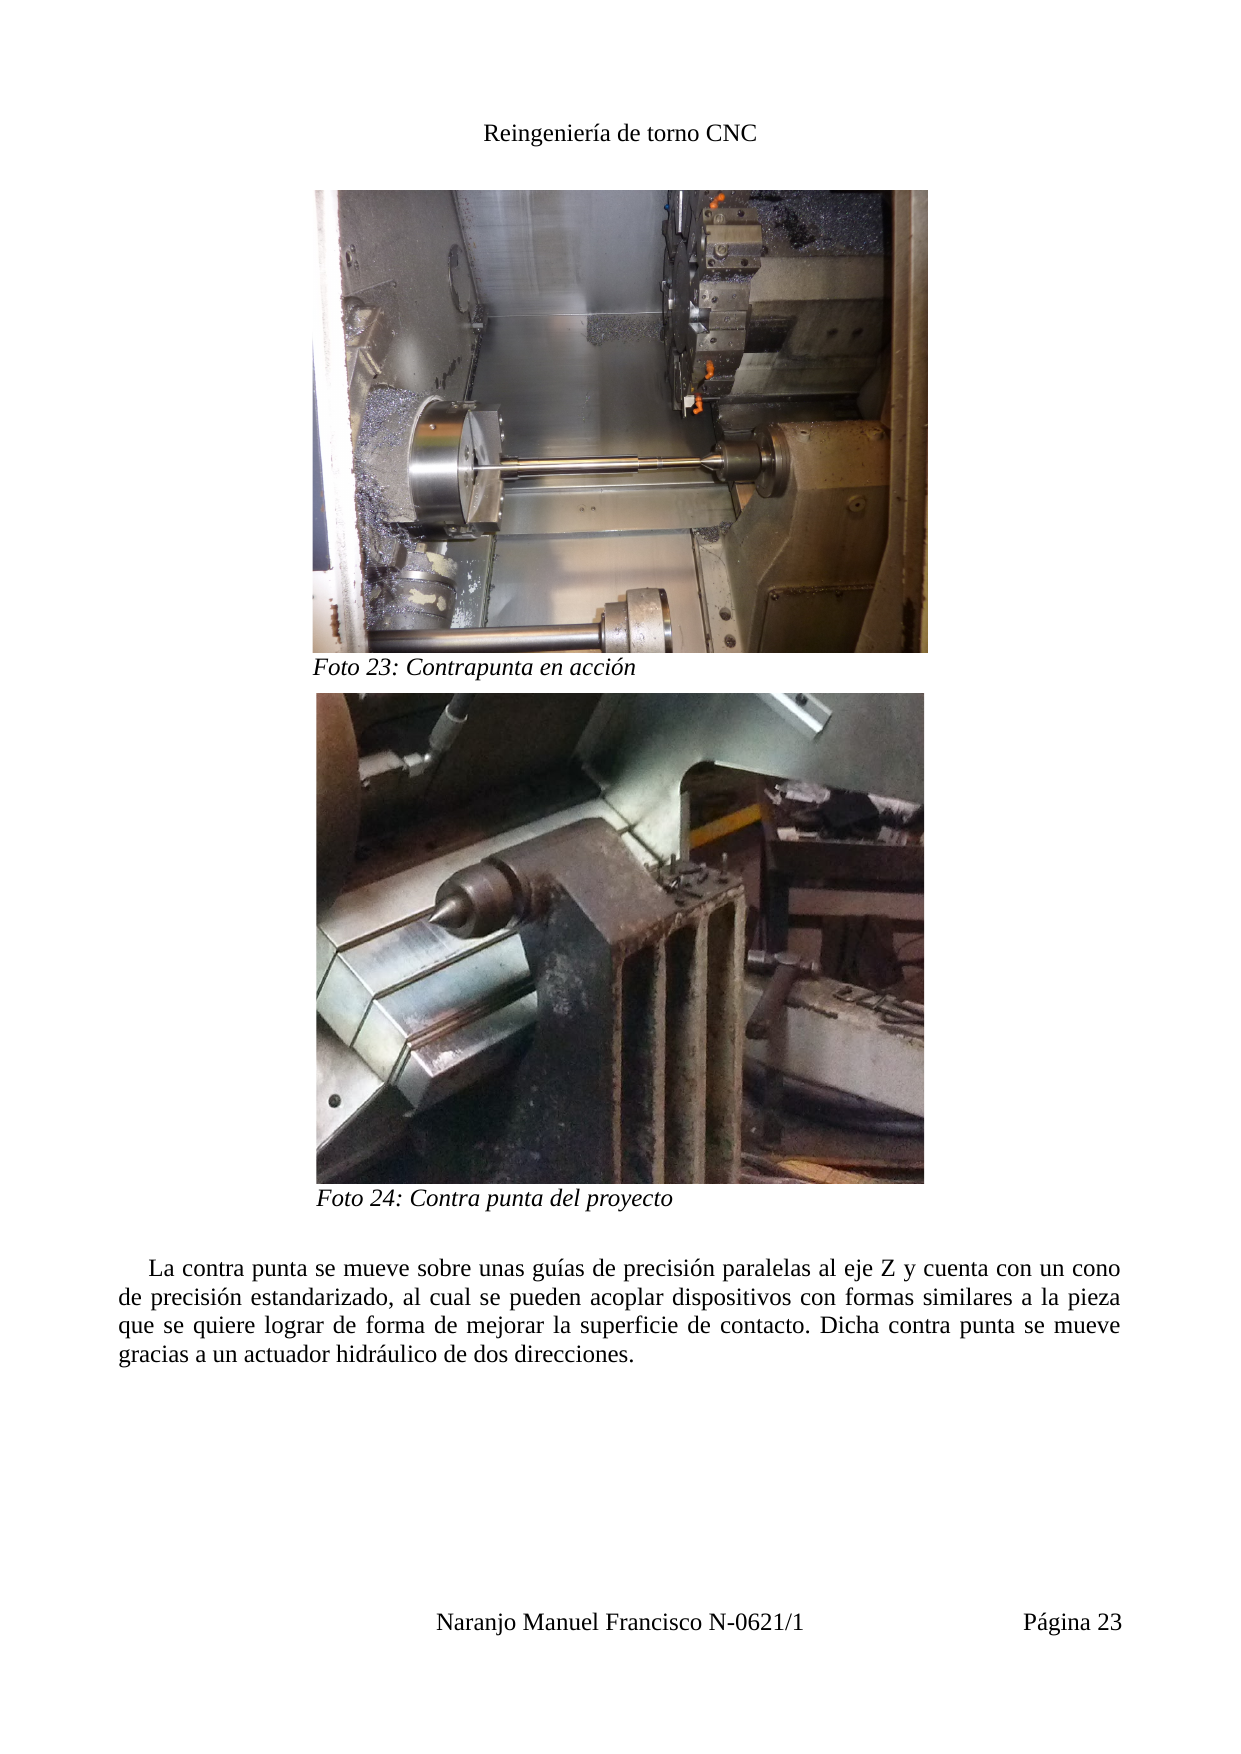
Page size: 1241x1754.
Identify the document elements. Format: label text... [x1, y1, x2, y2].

text La contra punta se mueve sobre unas guías de precisión paralelas al eje Z y cuenta con un cono de precisión estandarizado, al cual se pueden acoplar dispositivos con formas similares a la pieza que se quiere lograr de forma de mejorar la superficie de contacto. Dicha contra punta se mueve gracias a un actuador hidráulico de dos direcciones. [118, 1253, 1122, 1368]
text Foto 23: Contrapunta en acción [313, 653, 928, 681]
picture [316, 693, 925, 1184]
text Foto 24: Contra punta del proyecto [316, 1184, 924, 1212]
picture [312, 190, 928, 653]
